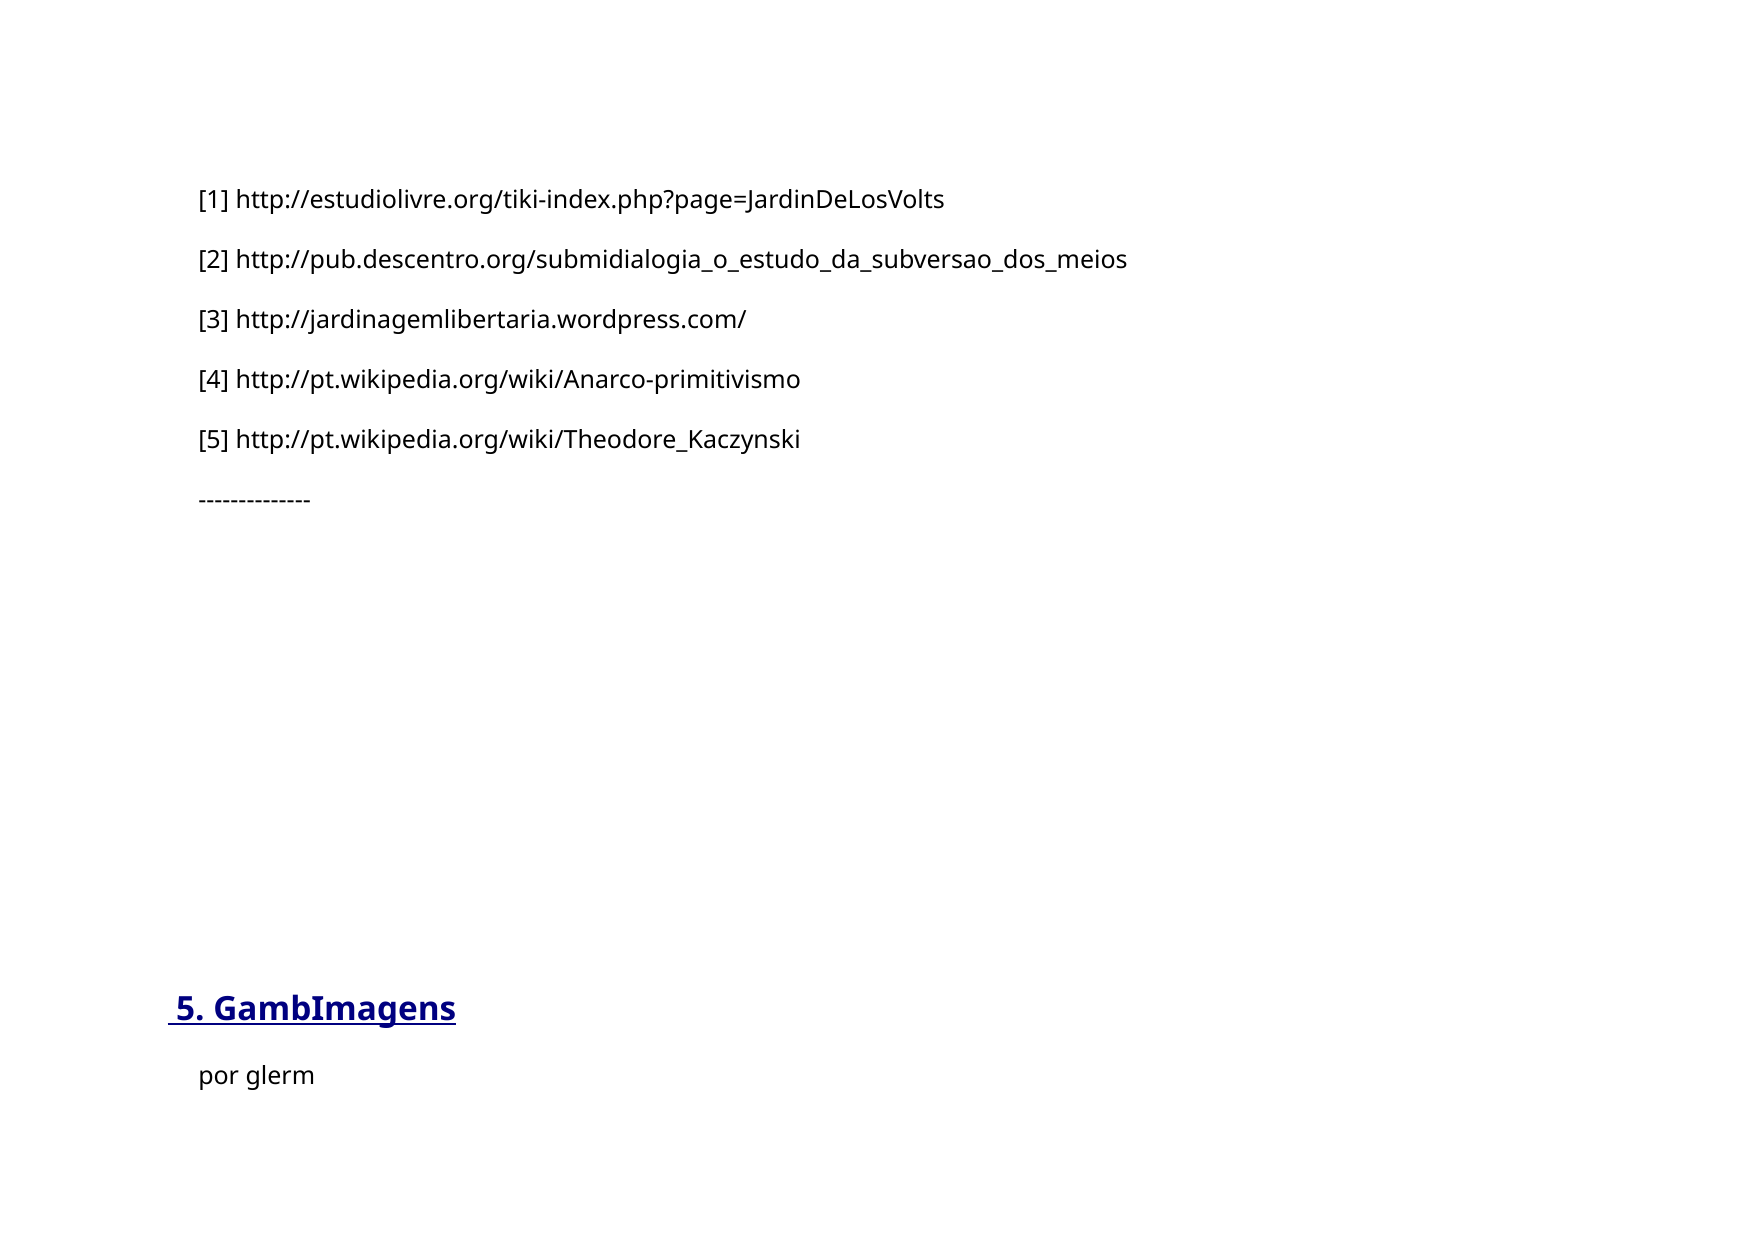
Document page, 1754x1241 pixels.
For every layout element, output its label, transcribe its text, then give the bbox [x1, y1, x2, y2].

text [1] http://estudiolivre.org/tiki-index.php?page=JardinDeLosVolts [198, 182, 1556, 216]
text 5. GambImagens [139, 984, 1556, 1030]
text [5] http://pt.wikipedia.org/wiki/Theodore_Kaczynski [198, 422, 1556, 456]
text [3] http://jardinagemlibertaria.wordpress.com/ [198, 302, 1556, 336]
text [4] http://pt.wikipedia.org/wiki/Anarco-primitivismo [198, 362, 1556, 396]
text [2] http://pub.descentro.org/submidialogia_o_estudo_da_subversao_dos_meios [198, 242, 1556, 276]
text -------------- [198, 482, 1556, 516]
text por glerm [198, 1057, 1556, 1091]
